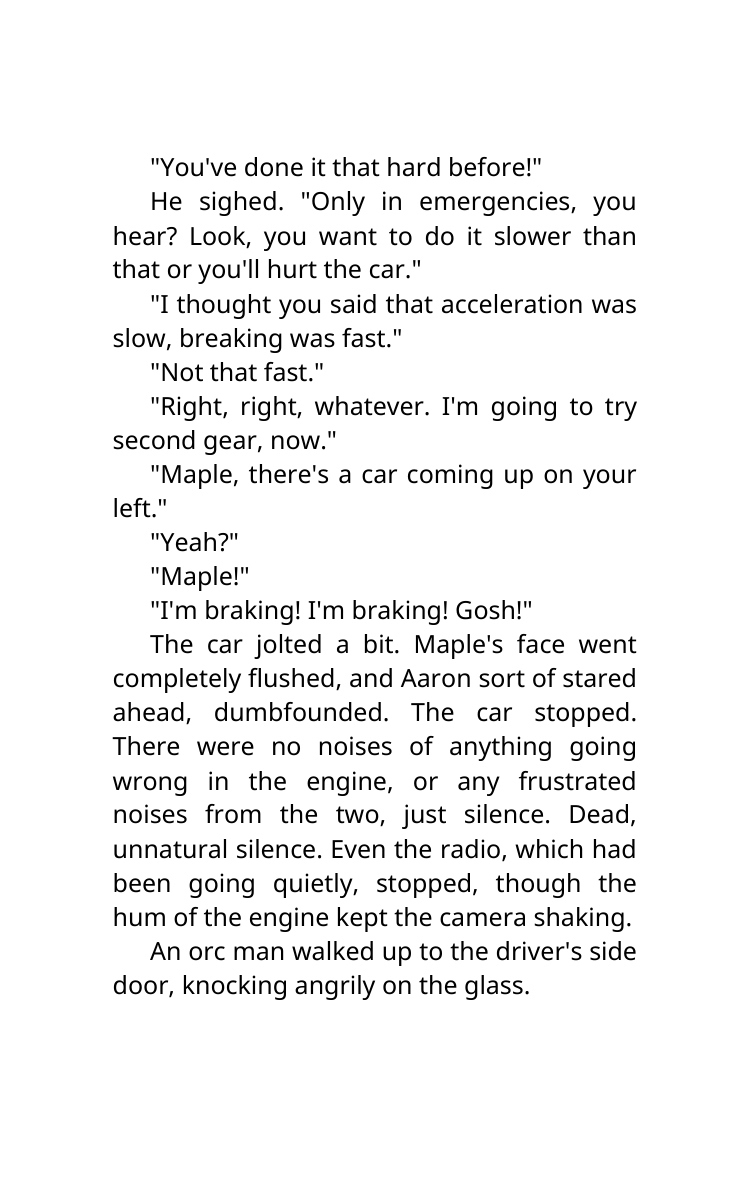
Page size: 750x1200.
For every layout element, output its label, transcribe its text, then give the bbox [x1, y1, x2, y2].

text "I thought you said that acceleration was slow, breaking was fast." [112, 286, 637, 354]
text He sighed. "Only in emergencies, you hear? Look, you want to do it slower than that or you'll hurt the car." [112, 184, 637, 286]
text The car jolted a bit. Maple's face went completely flushed, and Aaron sort of stared ahead, dumbfounded. The car stopped. There were no noises of anything going wrong in the engine, or any frustrated noises from the two, just silence. Dead, unnatural silence. Even the radio, which had been going quietly, stopped, though the hum of the engine kept the camera shaking. [112, 627, 637, 933]
text "Maple!" [112, 559, 637, 593]
text "Yeah?" [112, 525, 637, 559]
text "Maple, there's a car coming up on your left." [112, 457, 637, 525]
text "Right, right, whatever. I'm going to try second gear, now." [112, 388, 637, 457]
text "I'm braking! I'm braking! Gosh!" [112, 593, 637, 627]
text "You've done it that hard before!" [112, 150, 637, 184]
text An orc man walked up to the driver's side door, knocking angrily on the glass. [112, 933, 637, 1002]
text "Not that fast." [112, 354, 637, 388]
